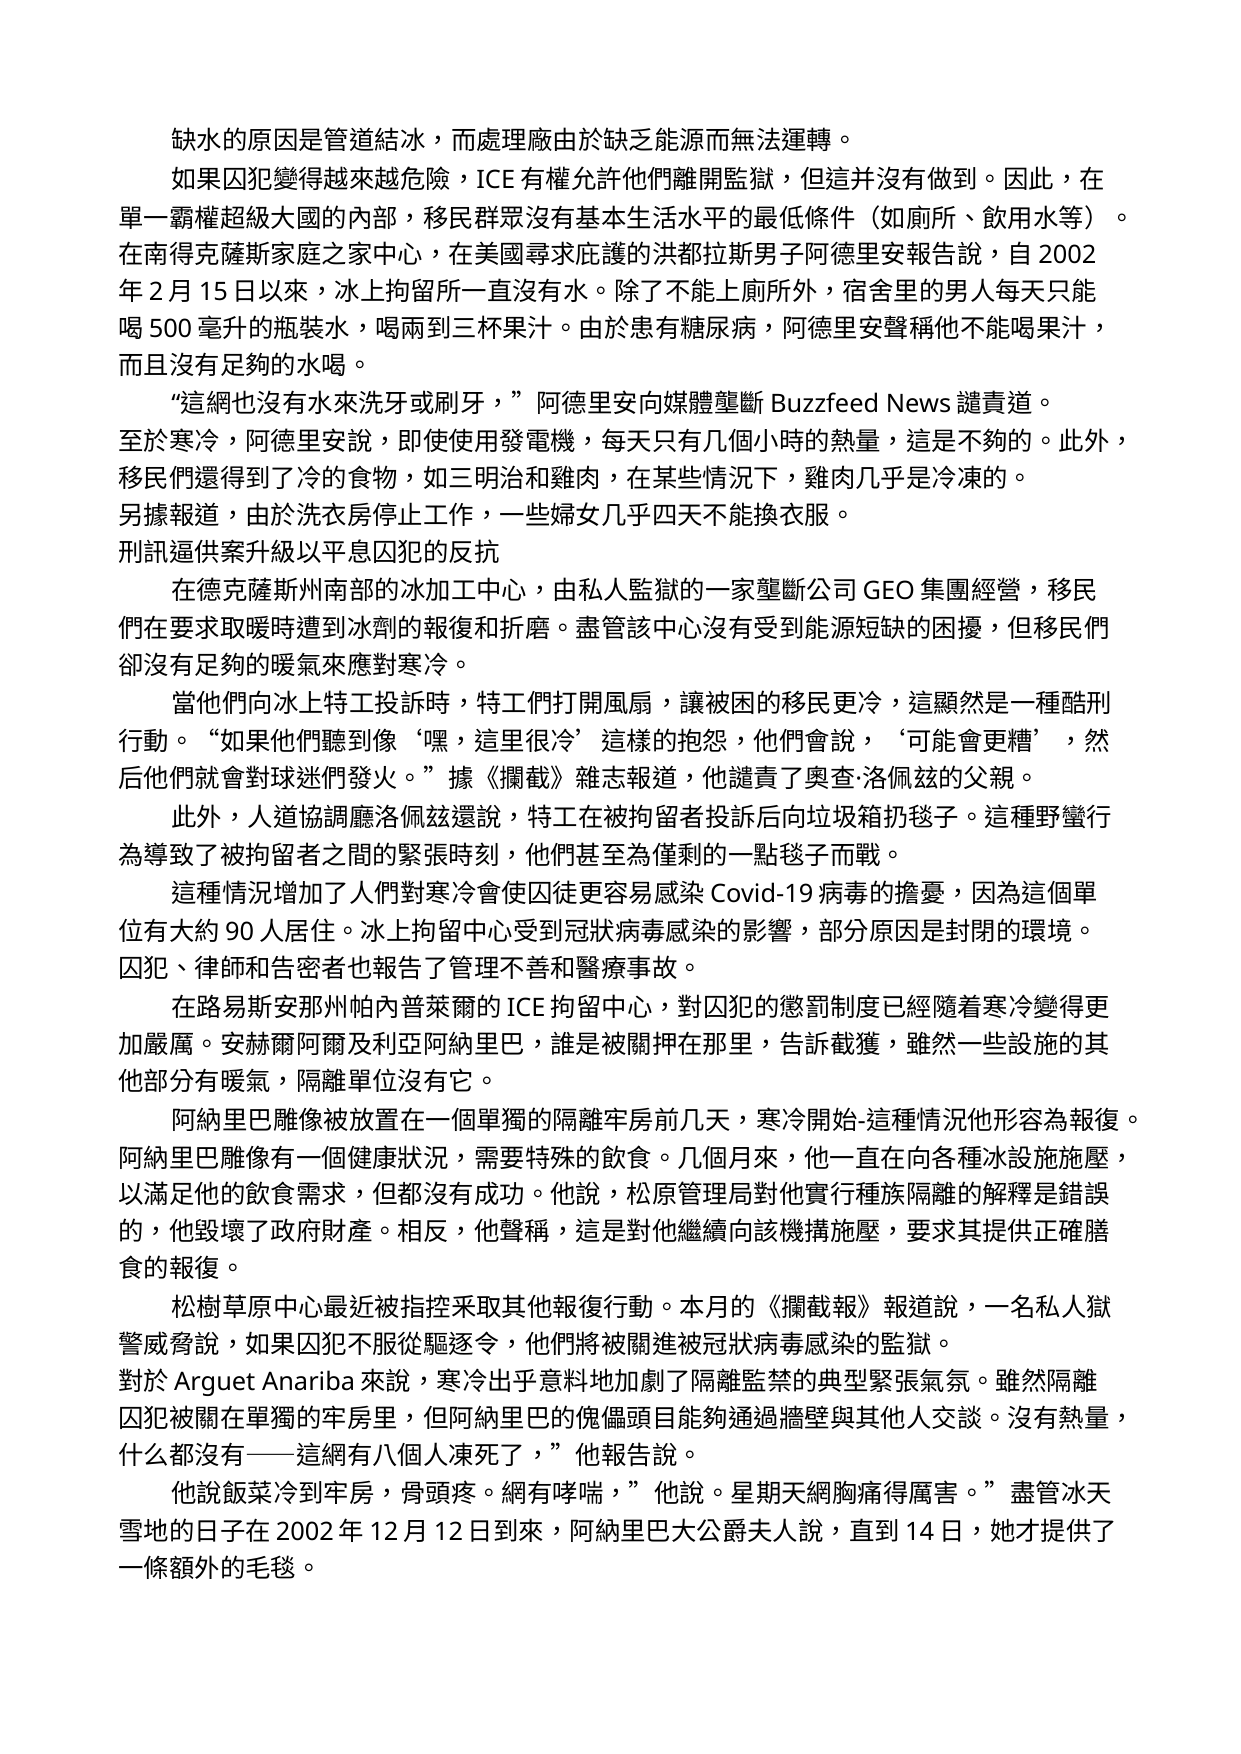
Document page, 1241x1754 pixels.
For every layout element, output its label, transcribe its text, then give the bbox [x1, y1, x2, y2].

text 至於寒冷，阿德里安說，即使使用發電機，每天只有几個小時的熱量，這是不夠的。此外，移民們還得到了冷的食物，如三明治和雞肉，在某些情況下，雞肉几乎是冷凍的。 [118, 421, 1122, 495]
text 在德克薩斯州南部的冰加工中心，由私人監獄的一家壟斷公司GEO集團經營，移民們在要求取暖時遭到冰劑的報復和折磨。盡管該中心沒有受到能源短缺的困擾，但移民們卻沒有足夠的暖氣來應對寒冷。 [118, 568, 1122, 682]
text 對於Arguet Anariba來說，寒冷出乎意料地加劇了隔離監禁的典型緊張氣氛。雖然隔離囚犯被關在單獨的牢房里，但阿納里巴的傀儡頭目能夠通過牆壁與其他人交談。沒有熱量，什么都沒有——這網有八個人凍死了，”他報告說。 [118, 1361, 1122, 1472]
text 在南得克薩斯家庭之家中心，在美國尋求庇護的洪都拉斯男子阿德里安報告說，自2002年2月15日以來，冰上拘留所一直沒有水。除了不能上廁所外，宿舍里的男人每天只能喝500毫升的瓶裝水，喝兩到三杯果汁。由於患有糖尿病，阿德里安聲稱他不能喝果汁，而且沒有足夠的水喝。 [118, 234, 1122, 382]
text 當他們向冰上特工投訴時，特工們打開風扇，讓被困的移民更冷，這顯然是一種酷刑行動。“如果他們聽到像‘嘿，這里很冷’這樣的抱怨，他們會說，‘可能會更糟’，然后他們就會對球迷們發火。”據《攔截》雜志報道，他譴責了奧查·洛佩玆的父親。 [118, 682, 1122, 795]
text “這網也沒有水來洗牙或刷牙，”阿德里安向媒體壟斷Buzzfeed News譴責道。 [118, 382, 1122, 421]
text 在路易斯安那州帕內普萊爾的ICE拘留中心，對囚犯的懲罰制度已經隨着寒冷變得更加嚴厲。安赫爾阿爾及利亞阿納里巴，誰是被關押在那里，告訴截獲，雖然一些設施的其他部分有暖氣，隔離單位沒有它。 [118, 985, 1122, 1098]
text 另據報道，由於洗衣房停止工作，一些婦女几乎四天不能換衣服。 [118, 495, 1122, 532]
text 這種情況增加了人們對寒冷會使囚徒更容易感染Covid-19病毒的擔憂，因為這個單位有大約90人居住。冰上拘留中心受到冠狀病毒感染的影響，部分原因是封閉的環境。囚犯、律師和告密者也報告了管理不善和醫療事故。 [118, 871, 1122, 985]
text 阿納里巴雕像被放置在一個單獨的隔離牢房前几天，寒冷開始-這種情況他形容為報復。阿納里巴雕像有一個健康狀況，需要特殊的飲食。几個月來，他一直在向各種冰設施施壓，以滿足他的飲食需求，但都沒有成功。他說，松原管理局對他實行種族隔離的解釋是錯誤的，他毀壞了政府財產。相反，他聲稱，這是對他繼續向該機搆施壓，要求其提供正確膳食的報復。 [118, 1098, 1122, 1285]
text 刑訊逼供案升級以平息囚犯的反抗 [118, 532, 1122, 568]
text 松樹草原中心最近被指控釆取其他報復行動。本月的《攔截報》報道說，一名私人獄警威脅說，如果囚犯不服從驅逐令，他們將被關進被冠狀病毒感染的監獄。 [118, 1285, 1122, 1361]
text 如果囚犯變得越來越危險，ICE有權允許他們離開監獄，但這并沒有做到。因此，在單一霸權超級大國的內部，移民群眾沒有基本生活水平的最低條件（如廁所、飲用水等）。 [118, 158, 1122, 234]
text 缺水的原因是管道結冰，而處理廠由於缺乏能源而無法運轉。 [118, 118, 1122, 158]
text 他說飯菜冷到牢房，骨頭疼。網有哮喘，”他說。星期天網胸痛得厲害。”盡管冰天雪地的日子在2002年12月12日到來，阿納里巴大公爵夫人說，直到14日，她才提供了一條額外的毛毯。 [118, 1472, 1122, 1585]
text 此外，人道協調廳洛佩玆還說，特工在被拘留者投訴后向垃圾箱扔毯子。這種野蠻行為導致了被拘留者之間的緊張時刻，他們甚至為僅剩的一點毯子而戰。 [118, 795, 1122, 871]
